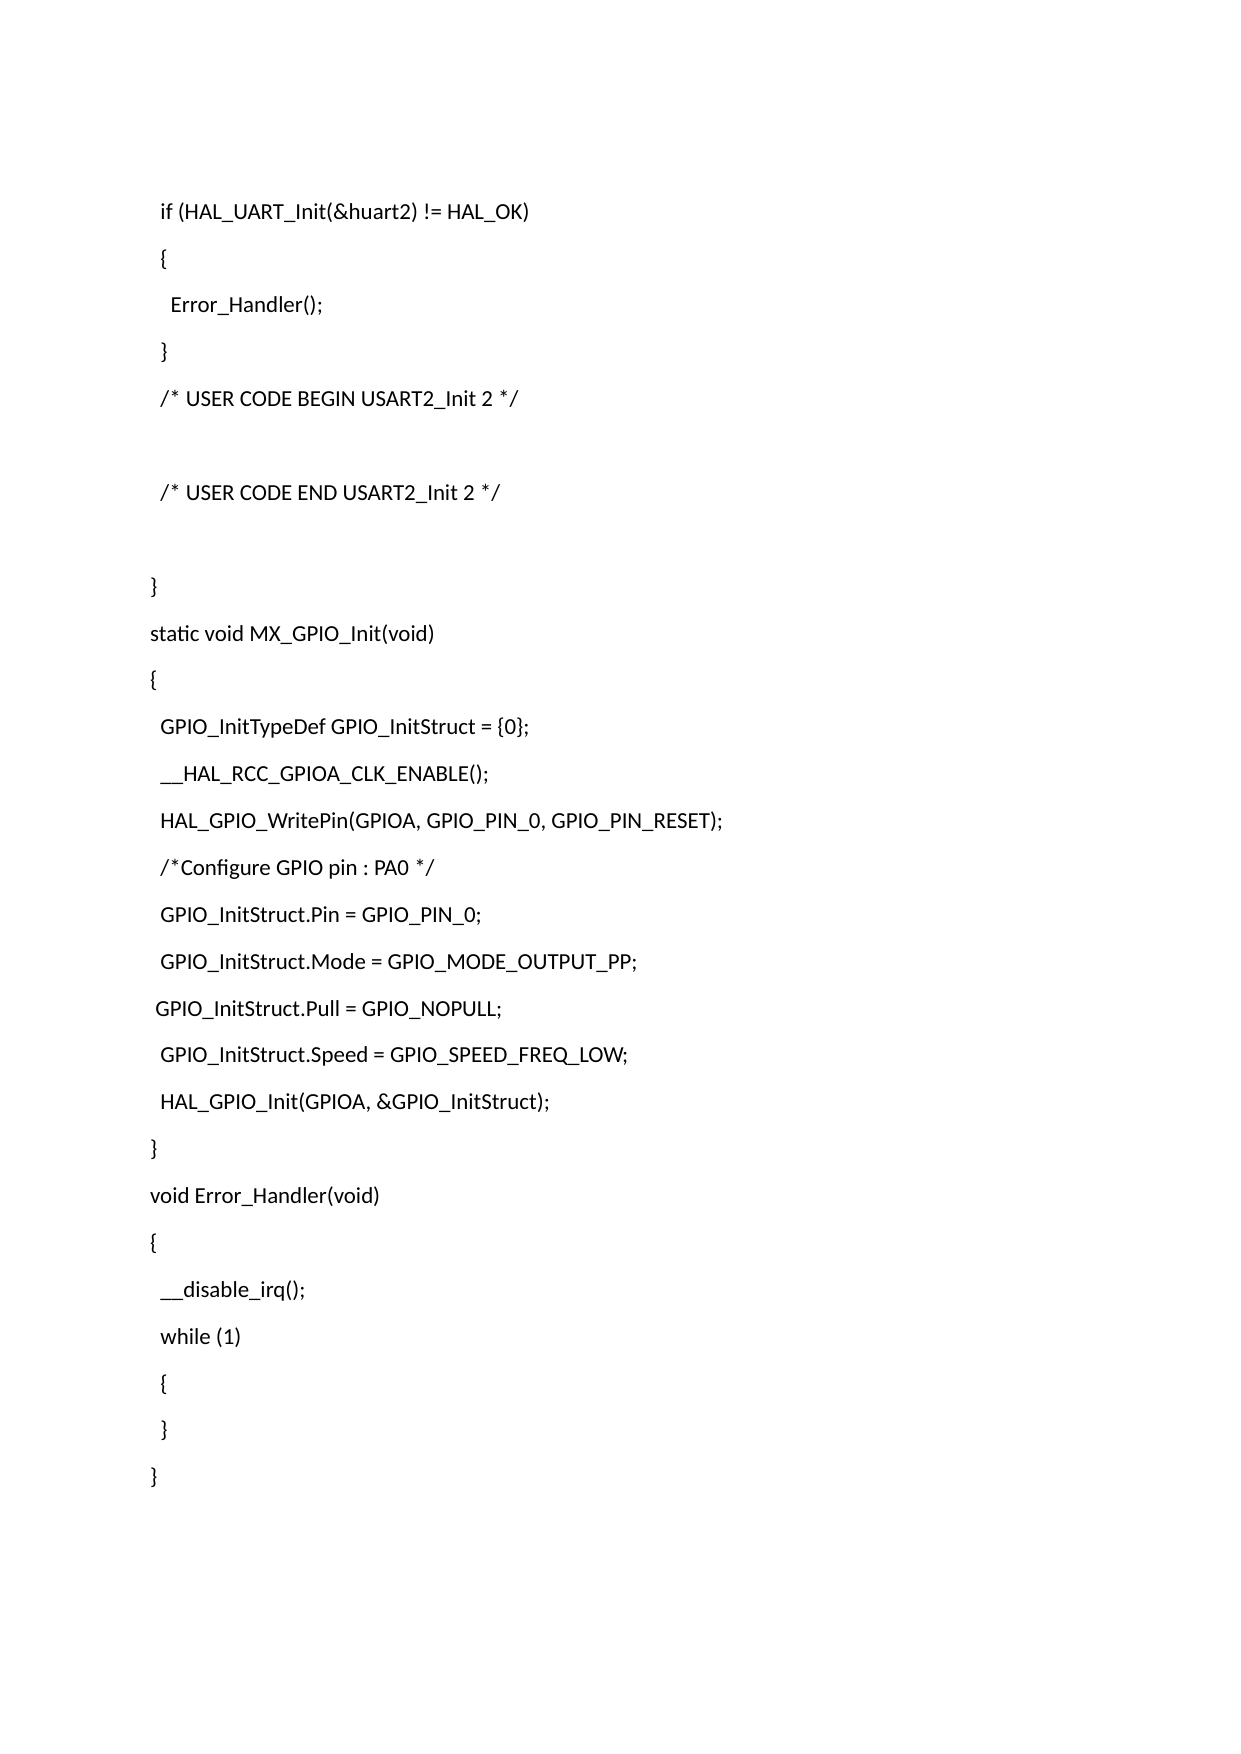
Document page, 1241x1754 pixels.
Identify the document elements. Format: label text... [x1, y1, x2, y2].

text /*Configure GPIO pin : PA0 */ [150, 853, 1090, 881]
text } [150, 1462, 1090, 1491]
text HAL_GPIO_Init(GPIOA, &GPIO_InitStruct); [150, 1087, 1090, 1116]
text HAL_GPIO_WritePin(GPIOA, GPIO_PIN_0, GPIO_PIN_RESET); [150, 806, 1090, 834]
text GPIO_InitStruct.Pull = GPIO_NOPULL; [150, 994, 1090, 1022]
text if (HAL_UART_Init(&huart2) != HAL_OK) [150, 197, 1090, 225]
text /* USER CODE BEGIN USART2_Init 2 */ [150, 384, 1090, 412]
text GPIO_InitTypeDef GPIO_InitStruct = {0}; [150, 712, 1090, 741]
text GPIO_InitStruct.Speed = GPIO_SPEED_FREQ_LOW; [150, 1041, 1090, 1069]
text { [150, 666, 1090, 694]
text } [150, 572, 1090, 600]
text Error_Handler(); [150, 291, 1090, 319]
text { [150, 244, 1090, 272]
text void Error_Handler(void) [150, 1181, 1090, 1209]
text /* USER CODE END USART2_Init 2 */ [150, 478, 1090, 506]
text { [150, 1228, 1090, 1256]
text __disable_irq(); [150, 1275, 1090, 1303]
text } [150, 337, 1090, 366]
text } [150, 1134, 1090, 1162]
text __HAL_RCC_GPIOA_CLK_ENABLE(); [150, 759, 1090, 787]
text } [150, 1416, 1090, 1444]
text GPIO_InitStruct.Pin = GPIO_PIN_0; [150, 900, 1090, 928]
text { [150, 1369, 1090, 1397]
text while (1) [150, 1322, 1090, 1350]
text static void MX_GPIO_Init(void) [150, 619, 1090, 647]
text GPIO_InitStruct.Mode = GPIO_MODE_OUTPUT_PP; [150, 947, 1090, 975]
